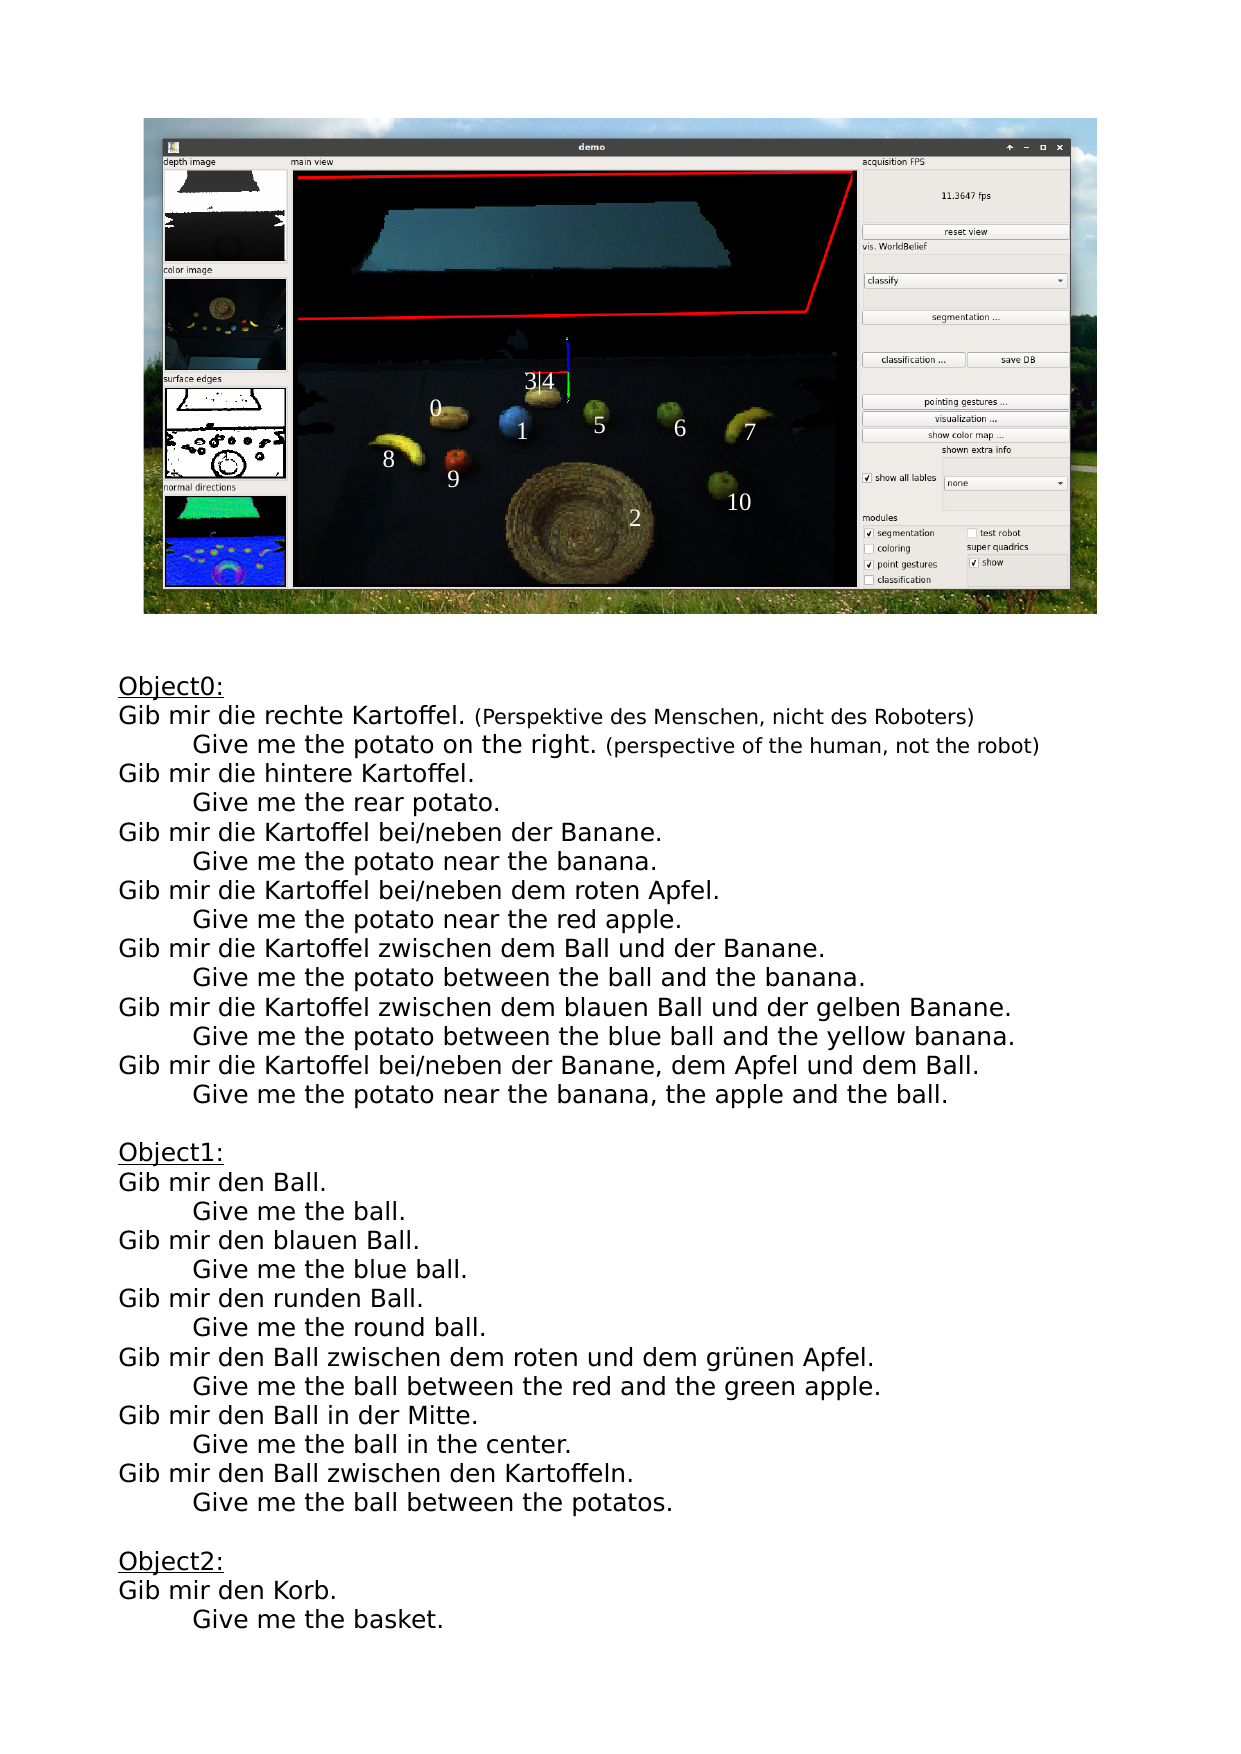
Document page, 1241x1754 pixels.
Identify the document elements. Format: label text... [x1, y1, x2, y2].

text Object1: [118, 1138, 1122, 1168]
text Gib mir die Kartoffel zwischen dem blauen Ball und der gelben Banane. [118, 993, 1122, 1022]
text Give me the ball. [118, 1197, 1122, 1226]
text Give me the ball between the potatos. [118, 1488, 1122, 1518]
text Give me the potato between the blue ball and the yellow banana. [118, 1022, 1122, 1051]
text Object2: [118, 1547, 1122, 1576]
text Gib mir die Kartoffel zwischen dem Ball und der Banane. [118, 934, 1122, 963]
text Gib mir die Kartoffel bei/neben der Banane, dem Apfel und dem Ball. [118, 1051, 1122, 1080]
text Object0: [118, 672, 1122, 701]
text Gib mir den Ball zwischen dem roten und dem grünen Apfel. [118, 1343, 1122, 1372]
text Give me the potato between the ball and the banana. [118, 963, 1122, 993]
text Gib mir den runden Ball. [118, 1284, 1122, 1313]
text Gib mir die hintere Kartoffel. [118, 759, 1122, 788]
text Give me the potato on the right. (perspective of the human, not the robot) [118, 730, 1122, 759]
text Give me the basket. [118, 1605, 1122, 1634]
text Give me the potato near the banana, the apple and the ball. [118, 1080, 1122, 1109]
text Give me the ball between the red and the green apple. [118, 1372, 1122, 1401]
text Give me the round ball. [118, 1313, 1122, 1343]
text Gib mir den Korb. [118, 1576, 1122, 1605]
text Gib mir den blauen Ball. [118, 1226, 1122, 1255]
text Gib mir die rechte Kartoffel. (Perspektive des Menschen, nicht des Roboters) [118, 701, 1122, 730]
text Give me the potato near the banana. [118, 847, 1122, 876]
text Gib mir den Ball. [118, 1168, 1122, 1197]
picture [995, 118, 1097, 614]
text Give me the ball in the center. [118, 1430, 1122, 1459]
text Give me the potato near the red apple. [118, 905, 1122, 934]
text Give me the rear potato. [118, 788, 1122, 818]
text Gib mir den Ball in der Mitte. [118, 1401, 1122, 1430]
text Gib mir die Kartoffel bei/neben der Banane. [118, 818, 1122, 847]
text Gib mir die Kartoffel bei/neben dem roten Apfel. [118, 876, 1122, 905]
text Gib mir den Ball zwischen den Kartoffeln. [118, 1459, 1122, 1488]
text Give me the blue ball. [118, 1255, 1122, 1284]
